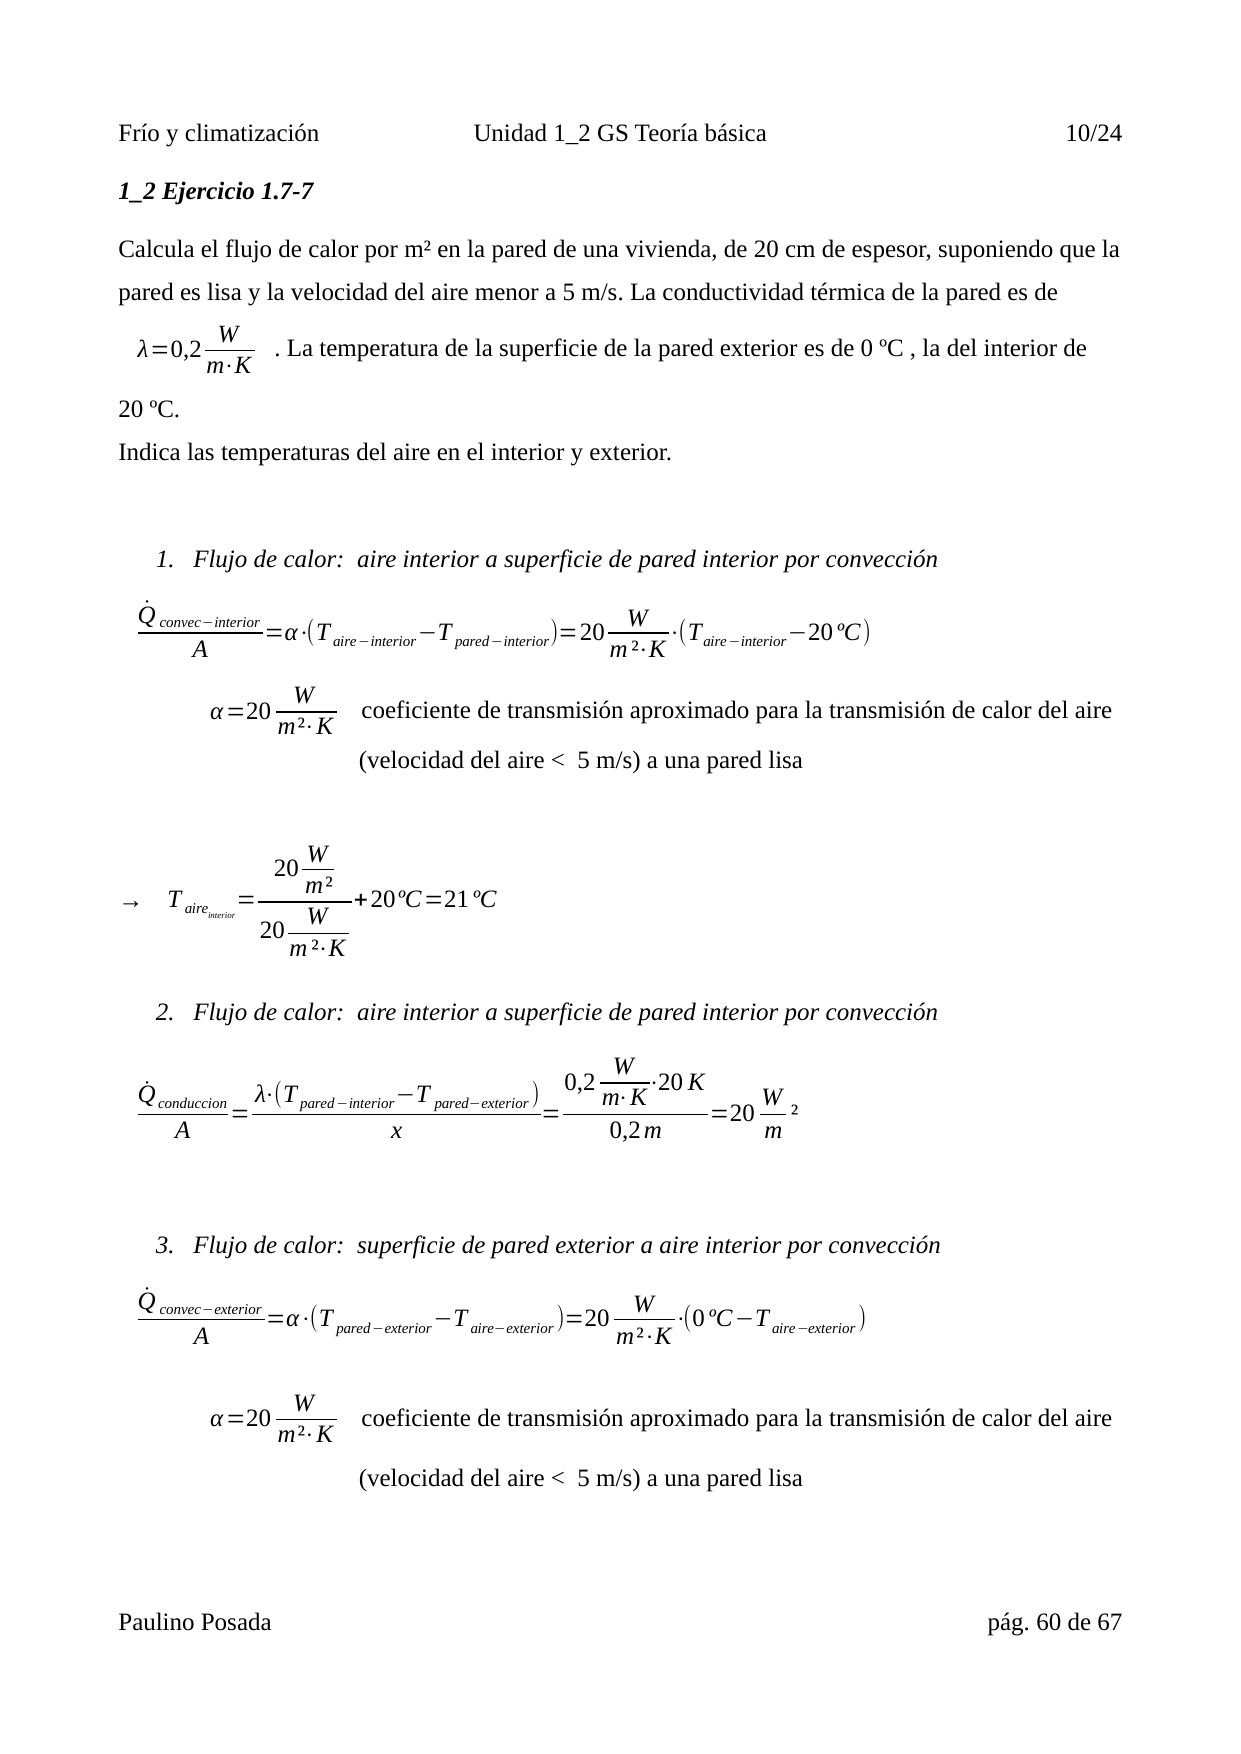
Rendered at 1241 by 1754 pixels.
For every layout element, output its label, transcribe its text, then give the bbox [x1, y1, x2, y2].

list Flujo de calor: aire interior a superficie de pared interior por convección [156, 997, 1122, 1026]
text coeficiente de transmisión aproximado para la transmisión de calor del aire (velocidad del aire < 5 m/s) a una pared lisa [118, 682, 1122, 774]
text Calcula el flujo de calor por m² en la pared de una vivienda, de 20 cm de espesor, suponiendo que la pared es lisa y la velocidad del aire menor a 5 m/s. La conductividad térmica de la pared es de. La temperatura de la superficie de la pared exterior es de 0 ºC , la del interior de [118, 234, 1122, 379]
text → [118, 840, 1122, 962]
text 20 ºC. [118, 394, 1122, 422]
list Flujo de calor: aire interior a superficie de pared interior por convección [156, 544, 1122, 573]
text coeficiente de transmisión aproximado para la transmisión de calor del aire (velocidad del aire < 5 m/s) a una pared lisa [118, 1389, 1122, 1492]
text 1_2 Ejercicio 1.7-7 [118, 176, 1122, 205]
list Flujo de calor: superficie de pared exterior a aire interior por convección [156, 1231, 1122, 1259]
text Indica las temperaturas del aire en el interior y exterior. [118, 437, 1122, 466]
